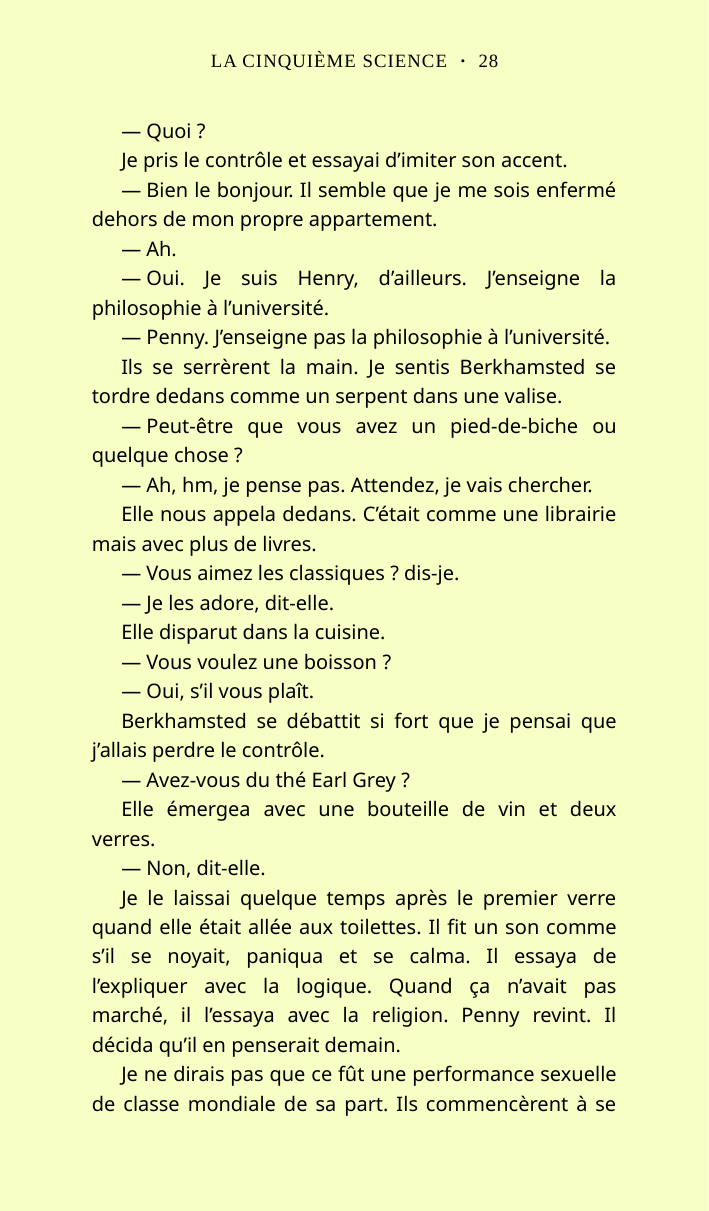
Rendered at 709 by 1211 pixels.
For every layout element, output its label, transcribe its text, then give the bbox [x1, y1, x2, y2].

text Berkhamsted se débattit si fort que je pensai que j’allais perdre le contrôle. [92, 704, 617, 763]
text — Oui, s’il vous plaît. [92, 675, 617, 704]
text — Vous aimez les classiques ? dis-je. [92, 557, 617, 587]
text — Bien le bonjour. Il semble que je me sois enfermé dehors de mon propre appartement. [92, 174, 617, 233]
text Je le laissai quelque temps après le premier verre quand elle était allée aux toilettes. Il fit un son comme s’il se noyait, paniqua et se calma. Il essaya de l’expliquer avec la logique. Quand ça n’avait pas marché, il l’essaya avec la religion. Penny revint. Il décida qu’il en penserait demain. [92, 881, 617, 1058]
text — Ah, hm, je pense pas. Attendez, je vais chercher. [92, 469, 617, 498]
text Je pris le contrôle et essayai d’imiter son accent. [92, 144, 617, 174]
text — Oui. Je suis Henry, d’ailleurs. J’enseigne la philosophie à l’université. [92, 262, 617, 321]
text Elle disparut dans la cuisine. [92, 616, 617, 646]
text — Je les adore, dit-elle. [92, 587, 617, 616]
text — Ah. [92, 233, 617, 262]
text — Penny. J’enseigne pas la philosophie à l’université. [92, 321, 617, 351]
text Elle nous appela dedans. C’était comme une librairie mais avec plus de livres. [92, 498, 617, 557]
text — Quoi ? [92, 115, 617, 144]
text — Non, dit-elle. [92, 852, 617, 881]
text Elle émergea avec une bouteille de vin et deux verres. [92, 793, 617, 852]
text — Peut-être que vous avez un pied-de-biche ou quelque chose ? [92, 410, 617, 469]
text — Vous voulez une boisson ? [92, 646, 617, 675]
text — Avez-vous du thé Earl Grey ? [92, 763, 617, 793]
text Ils se serrèrent la main. Je sentis Berkhamsted se tordre dedans comme un serpent dans une valise. [92, 351, 617, 410]
text Je ne dirais pas que ce fût une performance sexuelle de classe mondiale de sa part. Ils commencèrent à se [92, 1058, 617, 1117]
